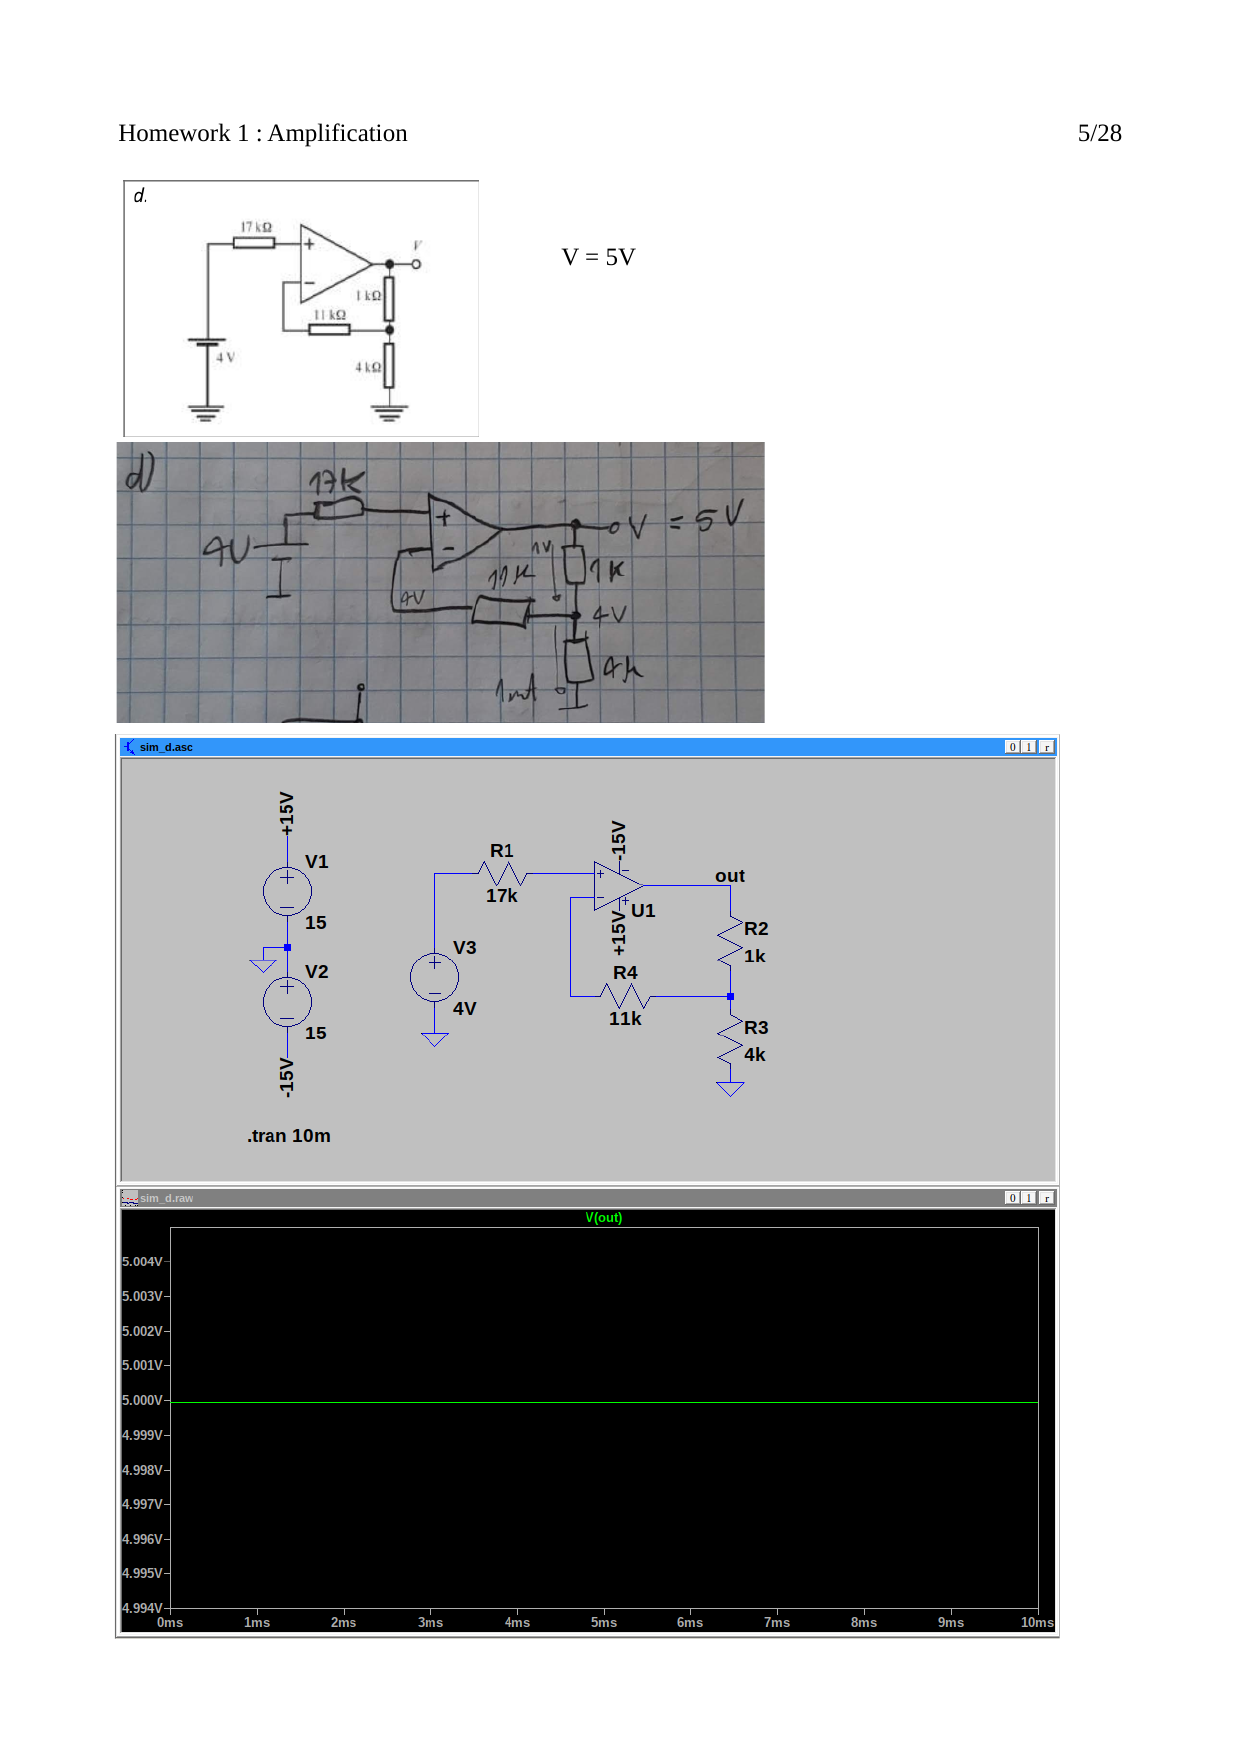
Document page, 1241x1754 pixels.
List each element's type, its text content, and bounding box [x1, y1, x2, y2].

picture [123, 180, 479, 437]
picture [116, 442, 765, 723]
picture [114, 734, 1060, 1639]
text V = 5V [479, 242, 1122, 271]
text [118, 242, 123, 271]
